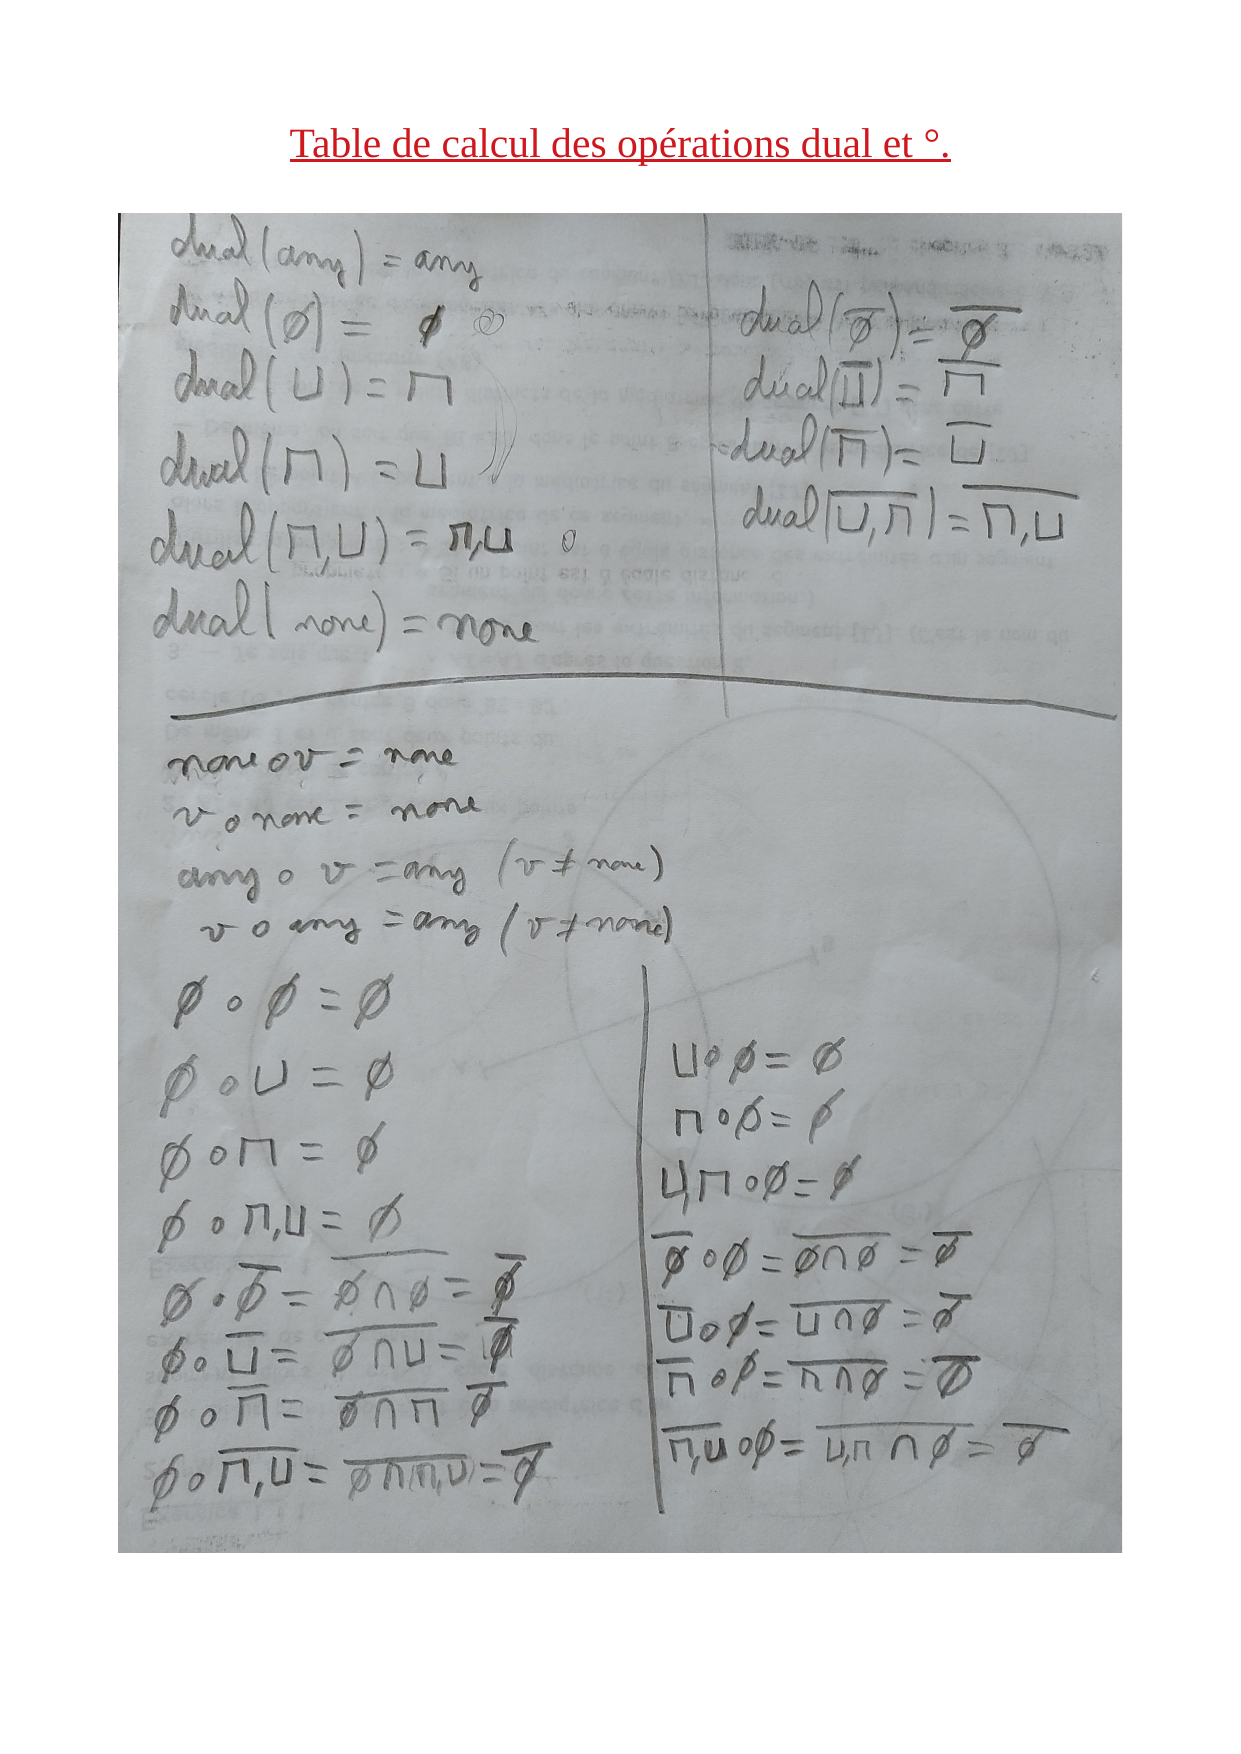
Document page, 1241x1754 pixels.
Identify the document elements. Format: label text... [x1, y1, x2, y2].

text Table de calcul des opérations dual et °. [118, 118, 1122, 166]
picture [118, 213, 1123, 1553]
